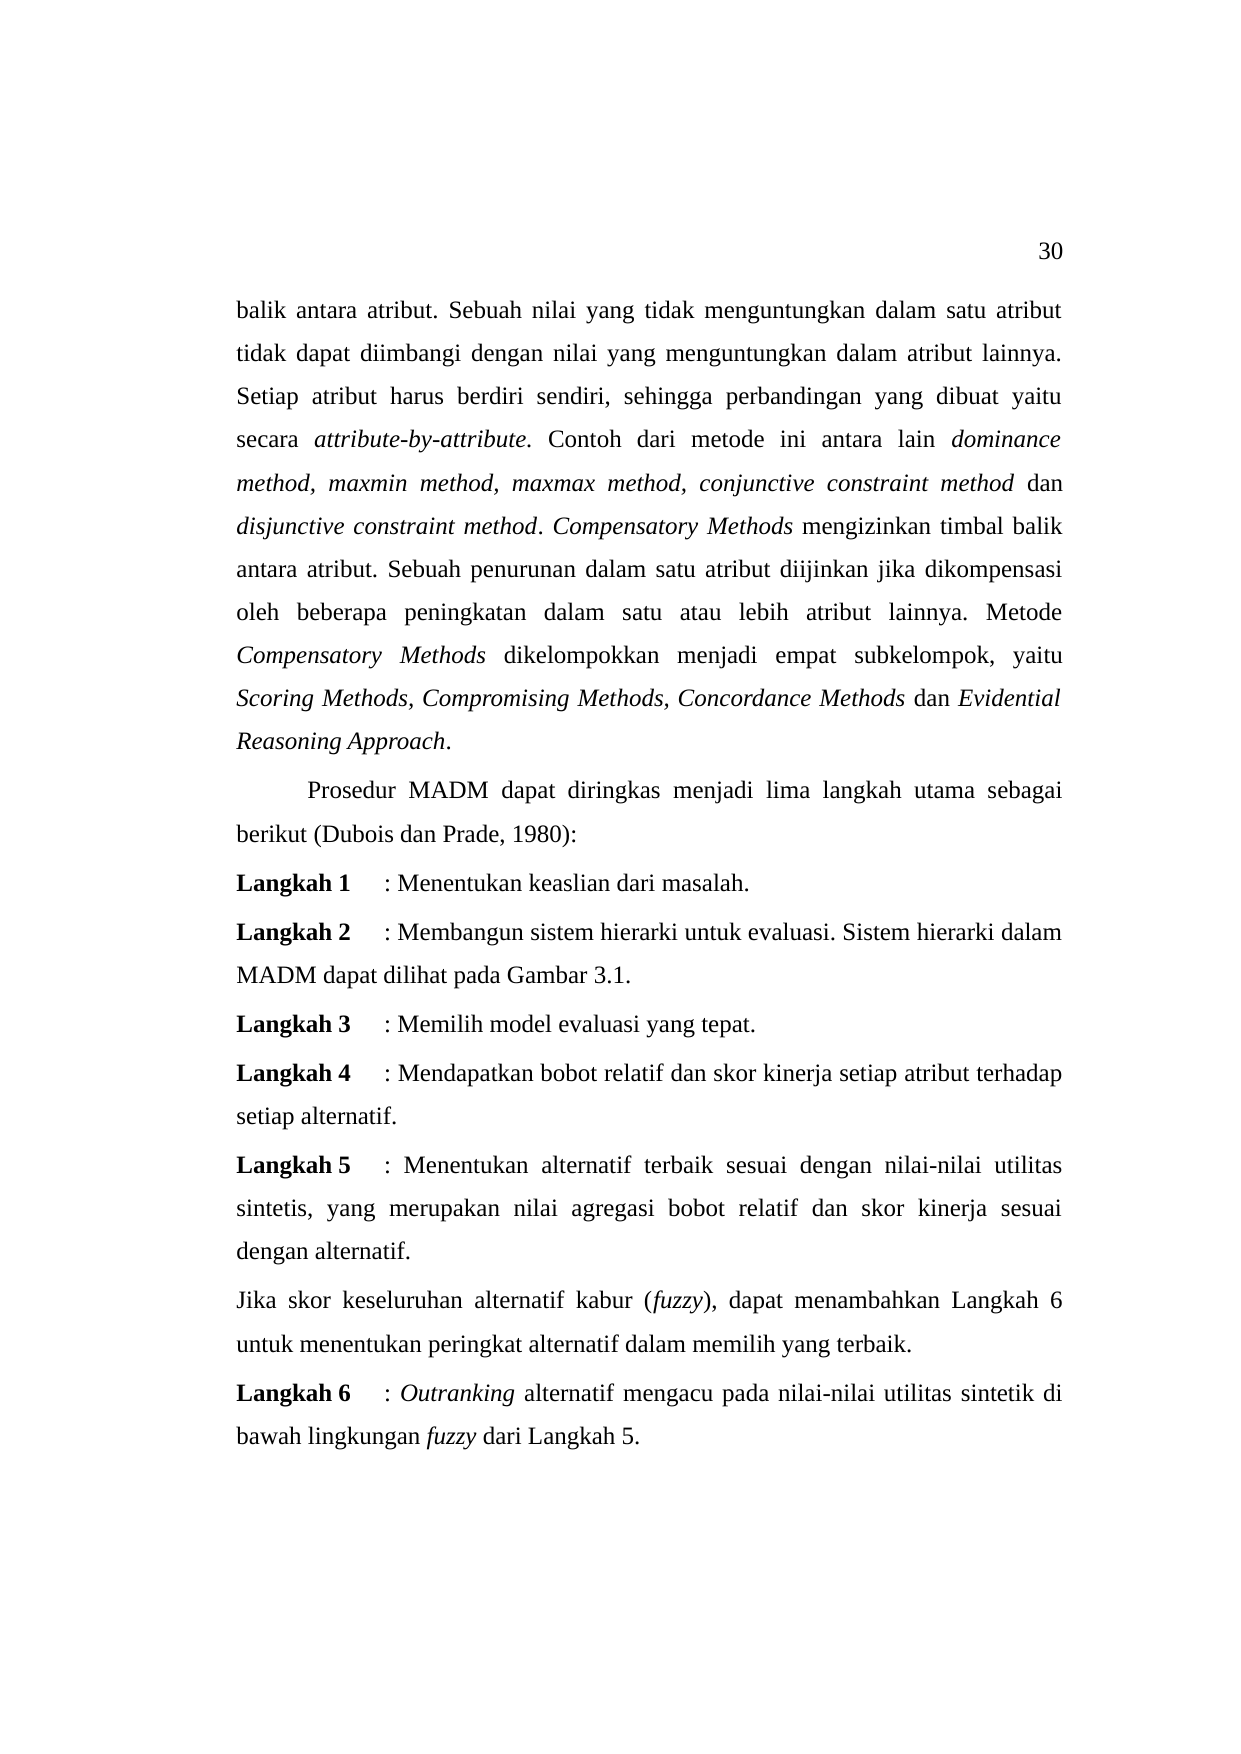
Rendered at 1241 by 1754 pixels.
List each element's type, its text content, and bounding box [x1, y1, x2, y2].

text Langkah 6 : Outranking alternatif mengacu pada nilai-nilai utilitas sintetik di bawah lingkungan fuzzy dari Langkah 5. [236, 1378, 1063, 1449]
text Langkah 3 : Memilih model evaluasi yang tepat. [236, 1009, 1063, 1038]
text Langkah 1 : Menentukan keaslian dari masalah. [236, 868, 1063, 896]
text Langkah 2 : Membangun sistem hierarki untuk evaluasi. Sistem hierarki dalam MADM dapat dilihat pada Gambar 3.1. [236, 917, 1063, 989]
text Jika skor keseluruhan alternatif kabur (fuzzy), dapat menambahkan Langkah 6 untuk menentukan peringkat alternatif dalam memilih yang terbaik. [236, 1286, 1063, 1357]
text Langkah 4 : Mendapatkan bobot relatif dan skor kinerja setiap atribut terhadap setiap alternatif. [236, 1058, 1063, 1130]
text Langkah 5 : Menentukan alternatif terbaik sesuai dengan nilai-nilai utilitas sintetis, yang merupakan nilai agregasi bobot relatif dan skor kinerja sesuai dengan alternatif. [236, 1150, 1063, 1265]
text balik antara atribut. Sebuah nilai yang tidak menguntungkan dalam satu atribut tidak dapat diimbangi dengan nilai yang menguntungkan dalam atribut lainnya. Setiap atribut harus berdiri sendiri, sehingga perbandingan yang dibuat yaitu secara attribute-by-attribute. Contoh dari metode ini antara lain dominance method, maxmin method, maxmax method, conjunctive constraint method dan disjunctive constraint method. Compensatory Methods mengizinkan timbal balik antara atribut. Sebuah penurunan dalam satu atribut diijinkan jika dikompensasi oleh beberapa peningkatan dalam satu atau lebih atribut lainnya. Metode Compensatory Methods dikelompokkan menjadi empat subkelompok, yaitu Scoring Methods, Compromising Methods, Concordance Methods dan Evidential Reasoning Approach. [236, 295, 1063, 755]
text Prosedur MADM dapat diringkas menjadi lima langkah utama sebagai berikut (Dubois dan Prade, 1980): [236, 776, 1063, 847]
